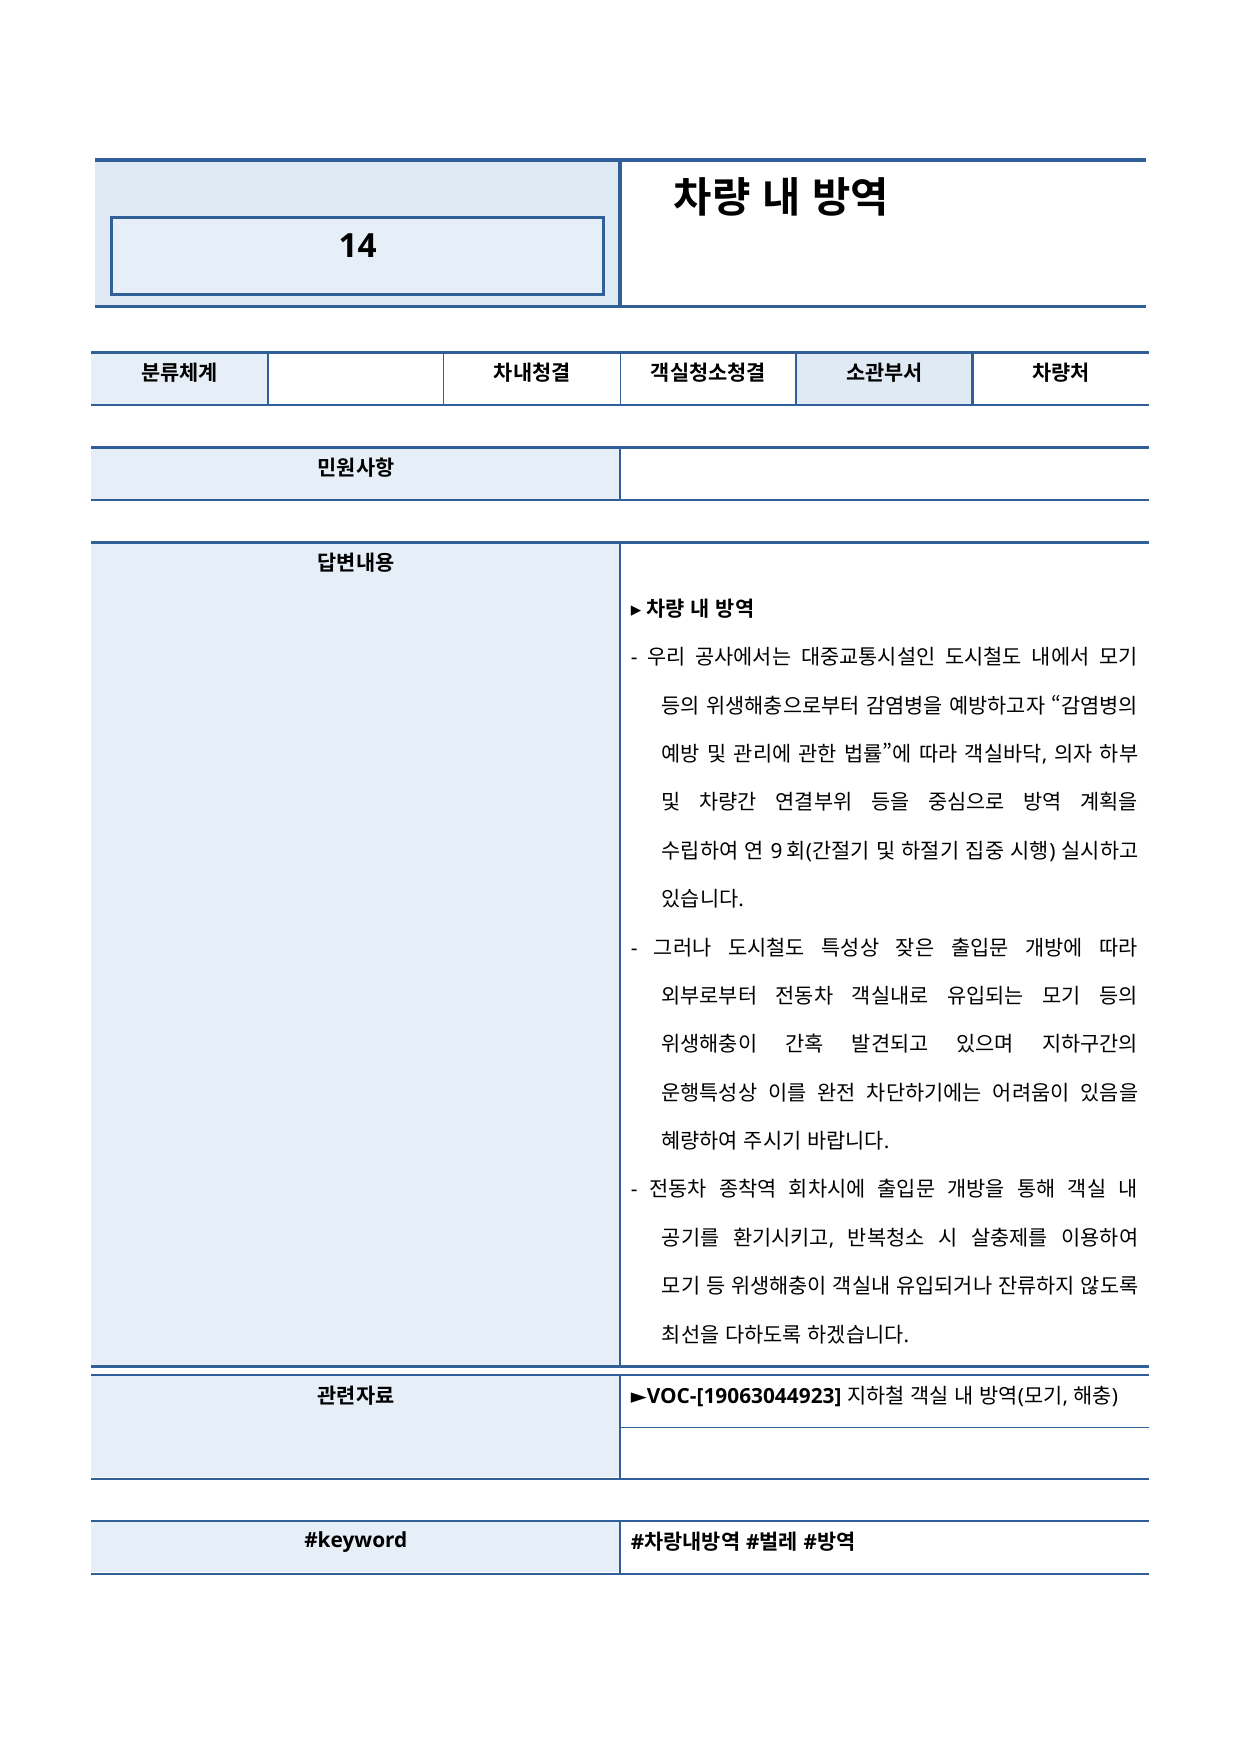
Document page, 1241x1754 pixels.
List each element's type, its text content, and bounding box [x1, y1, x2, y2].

table_header 민원사항 [91, 449, 619, 499]
table_header [269, 354, 443, 404]
table_header 관련자료 [91, 1376, 619, 1477]
table_header [95, 162, 618, 305]
table_header #차랑내방역 #벌레 #방역 [621, 1522, 1149, 1572]
table_header 객실청소청결 [621, 354, 795, 404]
table_header #keyword [91, 1522, 619, 1572]
table_header 차내청결 [444, 354, 620, 404]
table_header ▸ 차량 내 방역 - 우리 공사에서는 대중교통시설인 도시철도 내에서 모기 등의 위생해충으로부터 감염병을 예방하고자 “감염병의 예방 및 관리에 관한 법률”에 따라 객실바닥, 의자 하부 및 차량간 연결부위 등을 중심으로 방역 계획을 수립하여 연 9회(간절기 및 하절기 집중 시행) 실시하고 있습니다. - 그러나 도시철도 특성상 잦은 출입문 개방에 따라 외부로부터 전동차 객실내로 유입되는 모기 등의 위생해충이 간혹 발견되고 있으며 지하구간의 운행특성상 이를 완전 차단하기에는 어려움이 있음을 혜량하여 주시기 바랍니다. - 전동차 종착역 회차시에 출입문 개방을 통해 객실 내 공기를 환기시키고, 반복청소 시 살충제를 이용하여 모기 등 위생해충이 객실내 유입되거나 잔류하지 않도록 최선을 다하도록 하겠습니다. [621, 544, 1149, 1365]
table_header 14 [113, 219, 602, 293]
table_header ►VOC-[19063044923] 지하철 객실 내 방역(모기, 해충) [621, 1376, 1149, 1426]
table_header 차량처 [974, 354, 1149, 404]
table_header 차량 내 방역 [622, 162, 1146, 305]
table_header 분류체계 [91, 354, 267, 404]
table_header 답변내용 [91, 544, 619, 1365]
table_header 소관부서 [797, 354, 971, 404]
table_header [621, 449, 1149, 499]
table_cell [621, 1428, 1149, 1477]
